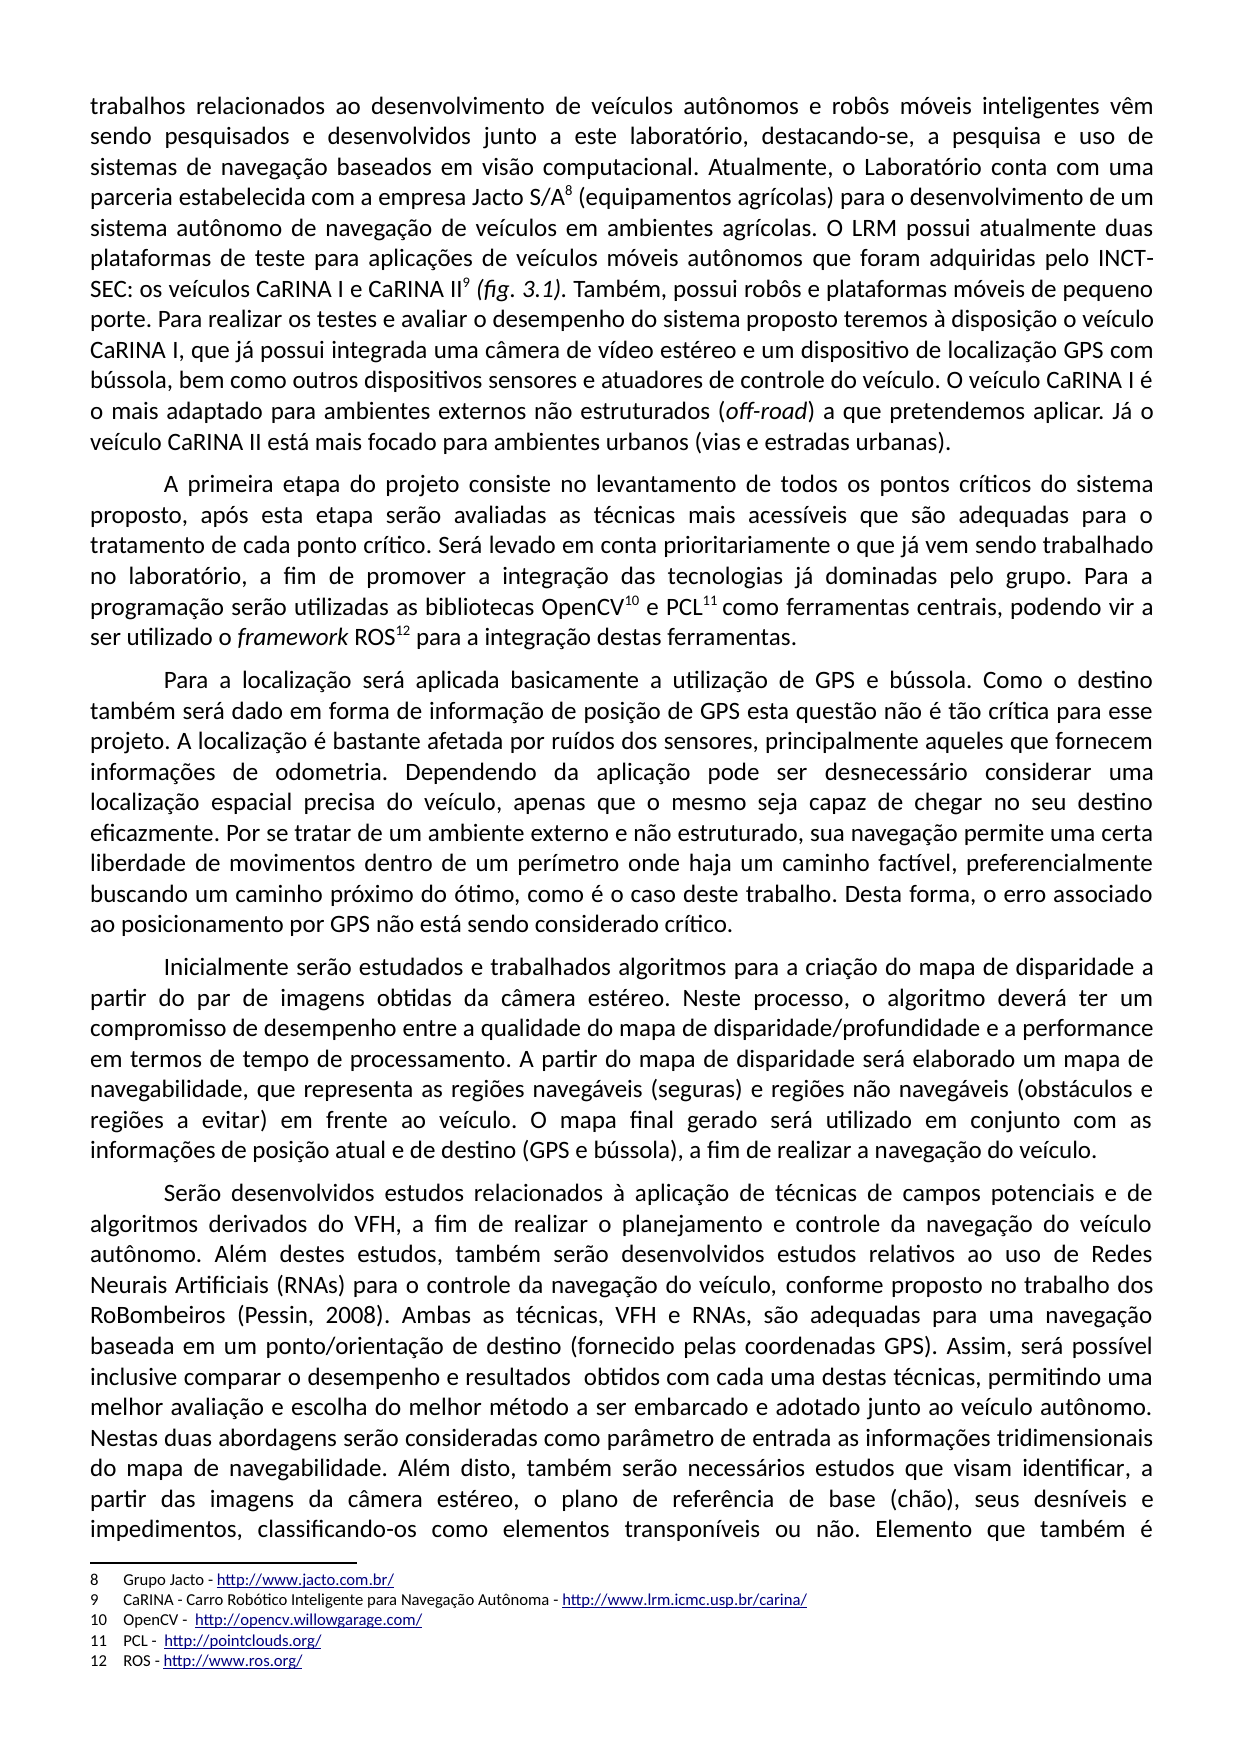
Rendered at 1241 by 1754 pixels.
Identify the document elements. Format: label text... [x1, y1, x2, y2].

text trabalhos relacionados ao desenvolvimento de veículos autônomos e robôs móveis inteligentes vêm sendo pesquisados e desenvolvidos junto a este laboratório, destacando-se, a pesquisa e uso de sistemas de navegação baseados em visão computacional. Atualmente, o Laboratório conta com uma parceria estabelecida com a empresa Jacto S/A (equipamentos agrícolas) para o desenvolvimento de um sistema autônomo de navegação de veículos em ambientes agrícolas. O LRM possui atualmente duas plataformas de teste para aplicações de veículos móveis autônomos que foram adquiridas pelo INCT-SEC: os veículos CaRINA I e CaRINA II (fig. 3.1). Também, possui robôs e plataformas móveis de pequeno porte. Para realizar os testes e avaliar o desempenho do sistema proposto teremos à disposição o veículo CaRINA I, que já possui integrada uma câmera de vídeo estéreo e um dispositivo de localização GPS com bússola, bem como outros dispositivos sensores e atuadores de controle do veículo. O veículo CaRINA I é o mais adaptado para ambientes externos não estruturados (off-road) a que pretendemos aplicar. Já o veículo CaRINA II está mais focado para ambientes urbanos (vias e estradas urbanas). [90, 90, 1154, 456]
text Para a localização será aplicada basicamente a utilização de GPS e bússola. Como o destino também será dado em forma de informação de posição de GPS esta questão não é tão crítica para esse projeto. A localização é bastante afetada por ruídos dos sensores, principalmente aqueles que fornecem informações de odometria. Dependendo da aplicação pode ser desnecessário considerar uma localização espacial precisa do veículo, apenas que o mesmo seja capaz de chegar no seu destino eficazmente. Por se tratar de um ambiente externo e não estruturado, sua navegação permite uma certa liberdade de movimentos dentro de um perímetro onde haja um caminho factível, preferencialmente buscando um caminho próximo do ótimo, como é o caso deste trabalho. Desta forma, o erro associado ao posicionamento por GPS não está sendo considerado crítico. [90, 664, 1154, 939]
text Serão desenvolvidos estudos relacionados à aplicação de técnicas de campos potenciais e de algoritmos derivados do VFH, a fim de realizar o planejamento e controle da navegação do veículo autônomo. Além destes estudos, também serão desenvolvidos estudos relativos ao uso de Redes Neurais Artificiais (RNAs) para o controle da navegação do veículo, conforme proposto no trabalho dos RoBombeiros (Pessin, 2008). Ambas as técnicas, VFH e RNAs, são adequadas para uma navegação baseada em um ponto/orientação de destino (fornecido pelas coordenadas GPS). Assim, será possível inclusive comparar o desempenho e resultados obtidos com cada uma destas técnicas, permitindo uma melhor avaliação e escolha do melhor método a ser embarcado e adotado junto ao veículo autônomo. Nestas duas abordagens serão consideradas como parâmetro de entrada as informações tridimensionais do mapa de navegabilidade. Além disto, também serão necessários estudos que visam identificar, a partir das imagens da câmera estéreo, o plano de referência de base (chão), seus desníveis e impedimentos, classificando-os como elementos transponíveis ou não. Elemento que também é [90, 1178, 1154, 1544]
text ROS - http://www.ros.org/ [90, 1650, 1154, 1671]
text Inicialmente serão estudados e trabalhados algoritmos para a criação do mapa de disparidade a partir do par de imagens obtidas da câmera estéreo. Neste processo, o algoritmo deverá ter um compromisso de desempenho entre a qualidade do mapa de disparidade/profundidade e a performance em termos de tempo de processamento. A partir do mapa de disparidade será elaborado um mapa de navegabilidade, que representa as regiões navegáveis (seguras) e regiões não navegáveis (obstáculos e regiões a evitar) em frente ao veículo. O mapa final gerado será utilizado em conjunto com as informações de posição atual e de destino (GPS e bússola), a fim de realizar a navegação do veículo. [90, 951, 1154, 1165]
text PCL - http://pointclouds.org/ [90, 1630, 1154, 1650]
text CaRINA - Carro Robótico Inteligente para Navegação Autônoma - http://www.lrm.icmc.usp.br/carina/ [90, 1589, 1154, 1610]
text A primeira etapa do projeto consiste no levantamento de todos os pontos críticos do sistema proposto, após esta etapa serão avaliadas as técnicas mais acessíveis que são adequadas para o tratamento de cada ponto crítico. Será levado em conta prioritariamente o que já vem sendo trabalhado no laboratório, a fim de promover a integração das tecnologias já dominadas pelo grupo. Para a programação serão utilizadas as bibliotecas OpenCV e PCL como ferramentas centrais, podendo vir a ser utilizado o framework ROS para a integração destas ferramentas. [90, 469, 1154, 652]
text Grupo Jacto - http://www.jacto.com.br/ [90, 1569, 1154, 1589]
text OpenCV - http://opencv.willowgarage.com/ [90, 1610, 1154, 1630]
